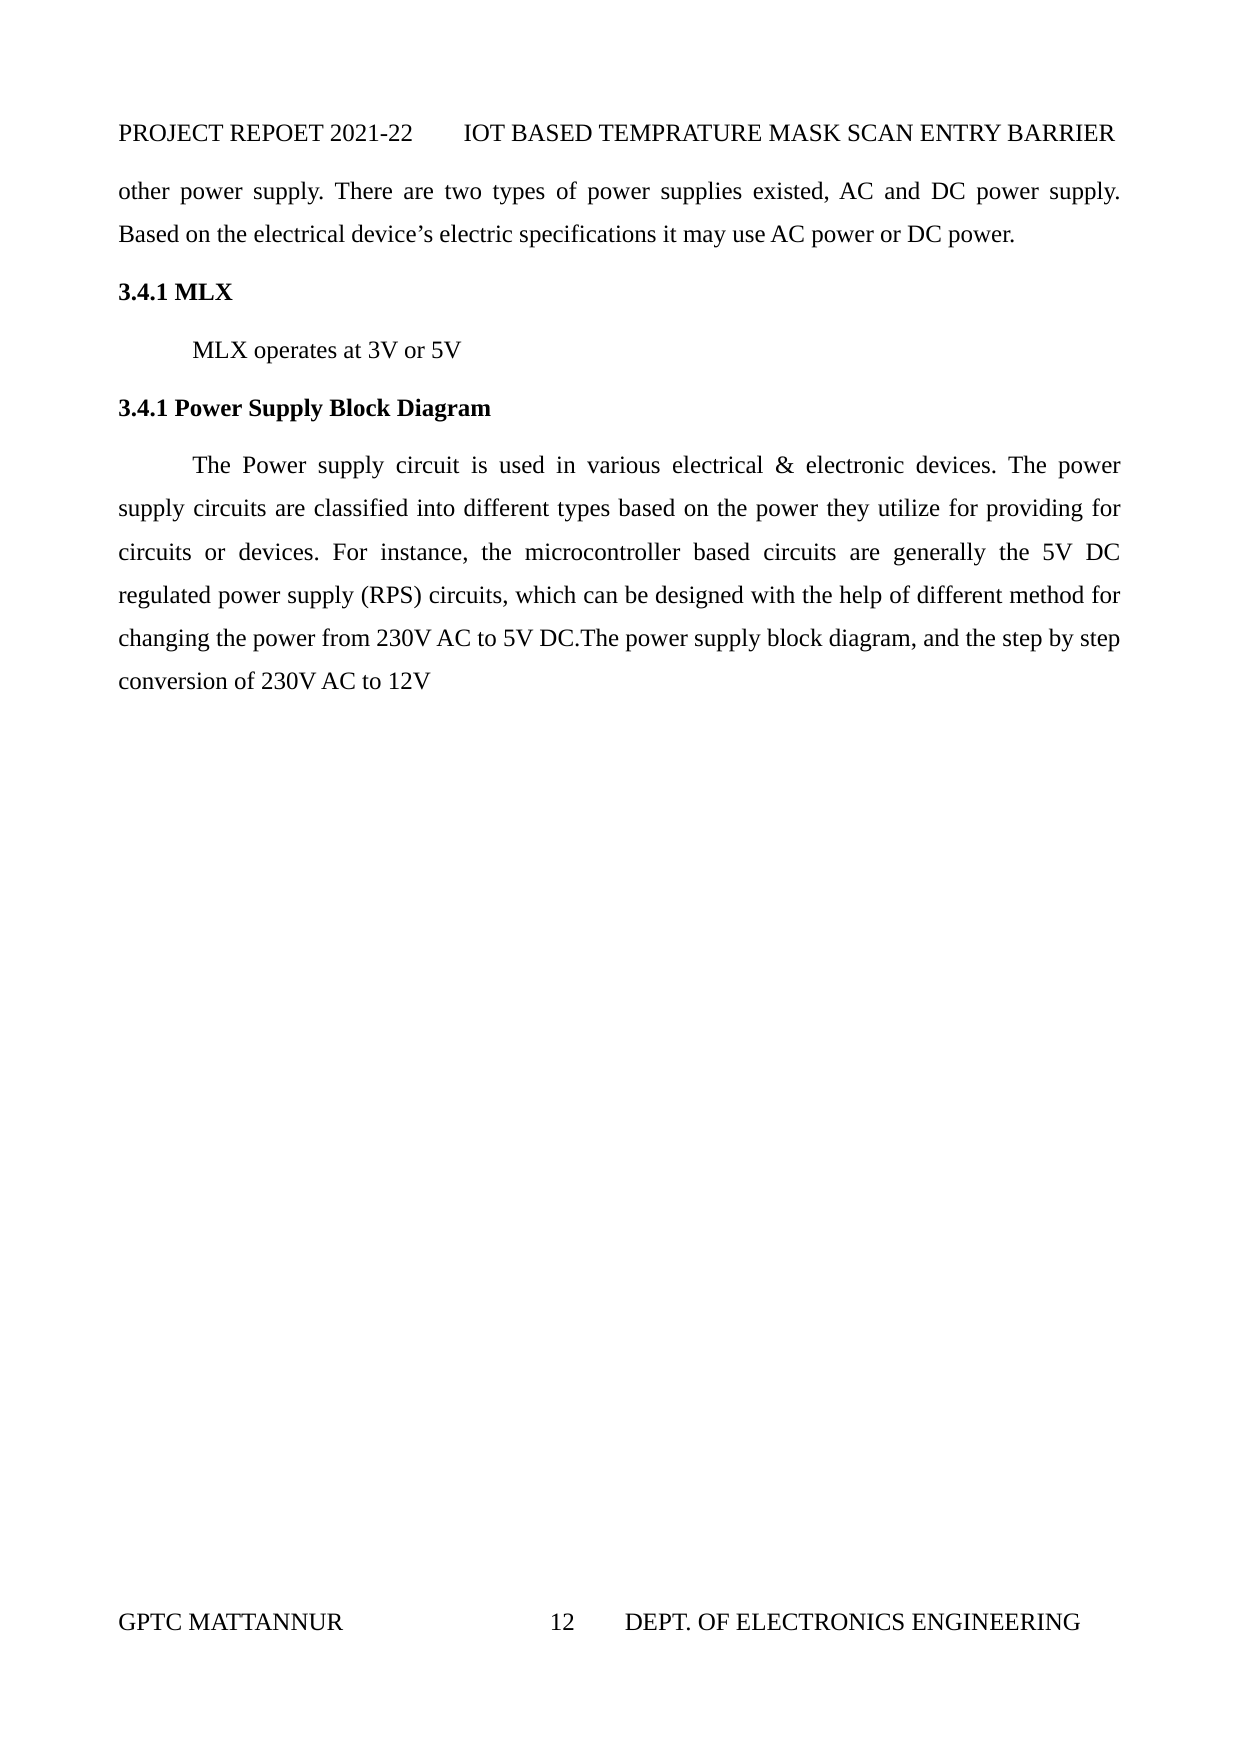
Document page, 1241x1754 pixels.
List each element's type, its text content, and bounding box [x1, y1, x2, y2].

text 3.4.1 Power Supply Block Diagram [118, 393, 1122, 421]
text 3.4.1 MLX [118, 277, 1122, 306]
text The Power supply circuit is used in various electrical & electronic devices. The power supply circuits are classified into different types based on the power they utilize for providing for circuits or devices. For instance, the microcontroller based circuits are generally the 5V DC regulated power supply (RPS) circuits, which can be designed with the help of different method for changing the power from 230V AC to 5V DC.The power supply block diagram, and the step by step conversion of 230V AC to 12V [118, 450, 1122, 695]
text other power supply. There are two types of power supplies existed, AC and DC power supply. Based on the electrical device’s electric specifications it may use AC power or DC power. [118, 176, 1122, 248]
text MLX operates at 3V or 5V [118, 335, 1122, 364]
